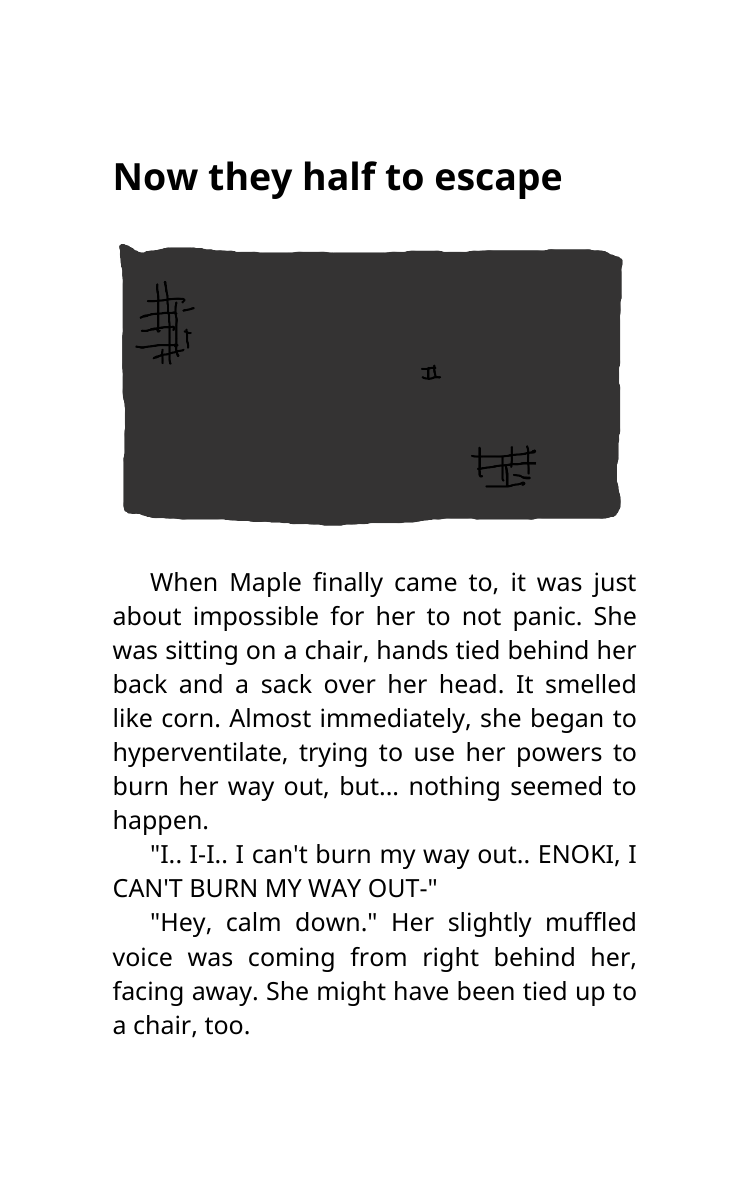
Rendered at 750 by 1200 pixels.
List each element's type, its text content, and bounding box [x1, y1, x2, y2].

text "Hey, calm down." Her slightly muffled voice was coming from right behind her, facing away. She might have been tied up to a chair, too. [112, 905, 637, 1041]
text "I.. I-I.. I can't burn my way out.. ENOKI, I CAN'T BURN MY WAY OUT-" [112, 837, 637, 905]
subtitle Now they half to escape [112, 150, 637, 201]
text When Maple finally came to, it was just about impossible for her to not panic. She was sitting on a chair, hands tied behind her back and a sack over her head. It smelled like corn. Almost immediately, she began to hyperventilate, trying to use her powers to burn her way out, but... nothing seemed to happen. [112, 564, 637, 837]
picture [112, 235, 638, 531]
